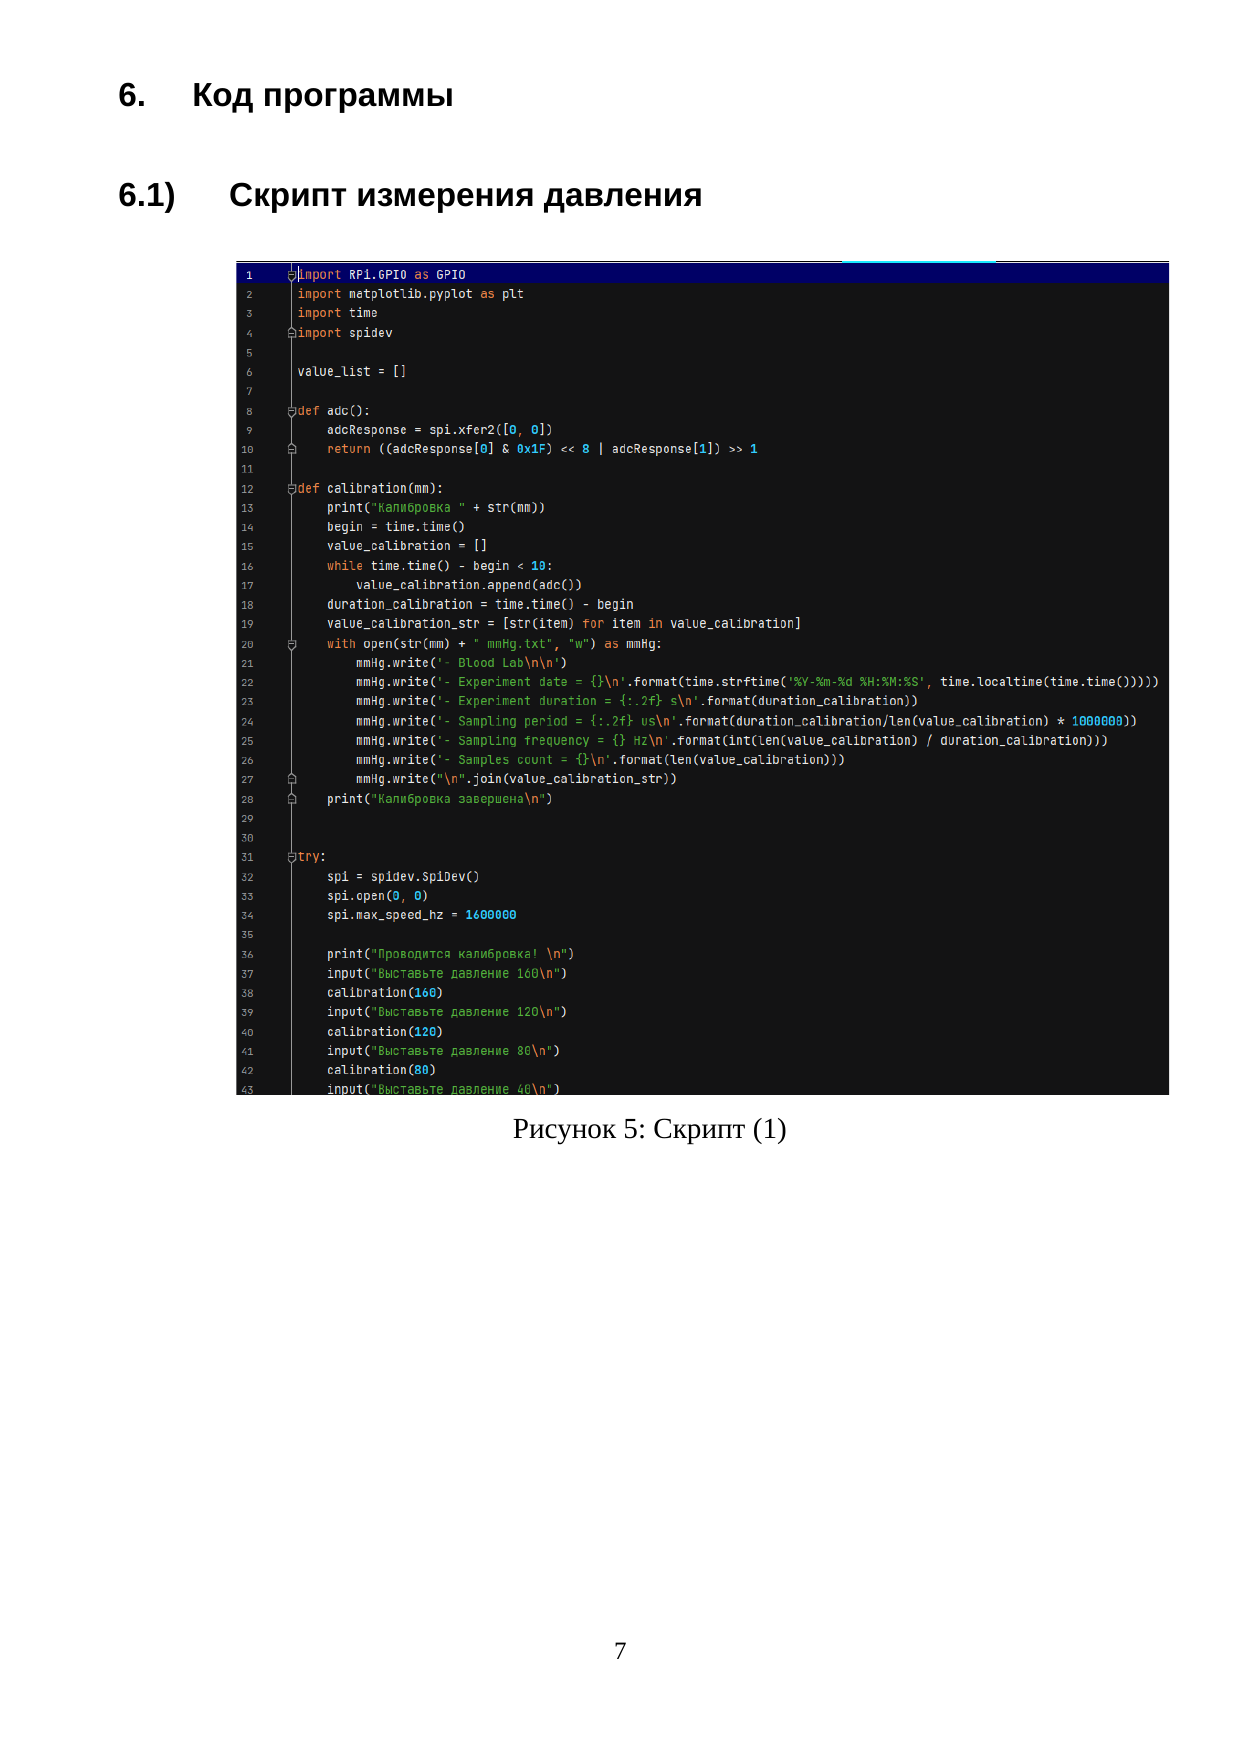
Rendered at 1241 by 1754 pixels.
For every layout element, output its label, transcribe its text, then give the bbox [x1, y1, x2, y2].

subtitle Код программы [118, 75, 1122, 113]
text Рисунок 5: Скрипт (1) [177, 1111, 1063, 1144]
subtitle Скрипт измерения давления [118, 174, 1122, 213]
